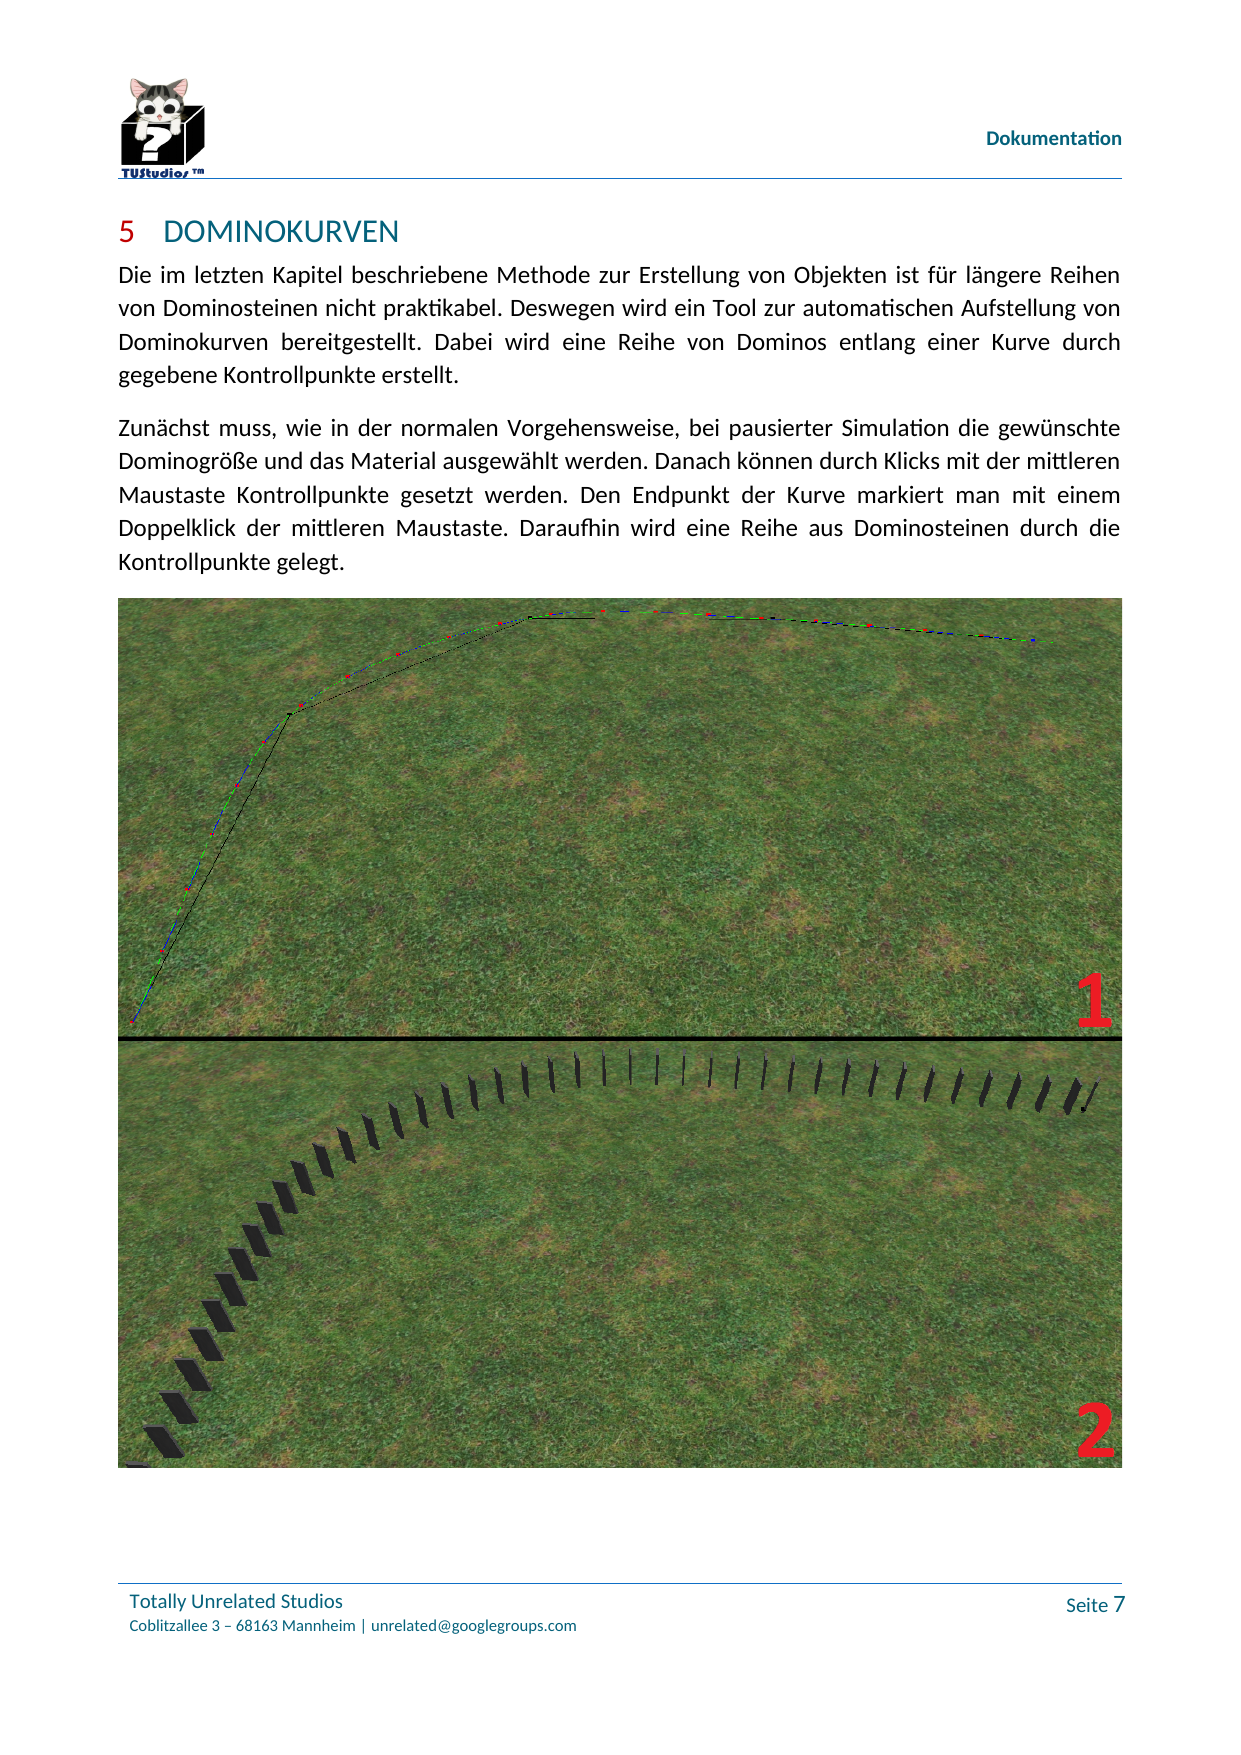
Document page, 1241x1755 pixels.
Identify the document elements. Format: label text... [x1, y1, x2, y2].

picture [245, 1620, 252, 1630]
picture [439, 1620, 450, 1633]
text Die im letzten Kapitel beschriebene Methode zur Erstellung von Objekten ist für längere Reihen von Dominosteinen nicht praktikabel. Deswegen wird ein Tool zur automatischen Aufstellung von Dominokurven bereitgestellt. Dabei wird eine Reihe von Dominos entlang einer Kurve durch gegebene Kontrollpunkte erstellt. [118, 259, 1122, 390]
picture [118, 73, 207, 179]
subtitle Dominokurven [118, 210, 1122, 251]
text Zunächst muss, wie in der normalen Vorgehensweise, bei pausierter Simulation die gewünschte Dominogröße und das Material ausgewählt werden. Danach können durch Klicks mit der mittleren Maustaste Kontrollpunkte gesetzt werden. Den Endpunkt der Kurve markiert man mit einem Doppelklick der mittleren Maustaste. Daraufhin wird eine Reihe aus Dominosteinen durch die Kontrollpunkte gelegt. [118, 412, 1122, 577]
picture [118, 598, 1123, 1468]
picture [282, 1620, 286, 1631]
